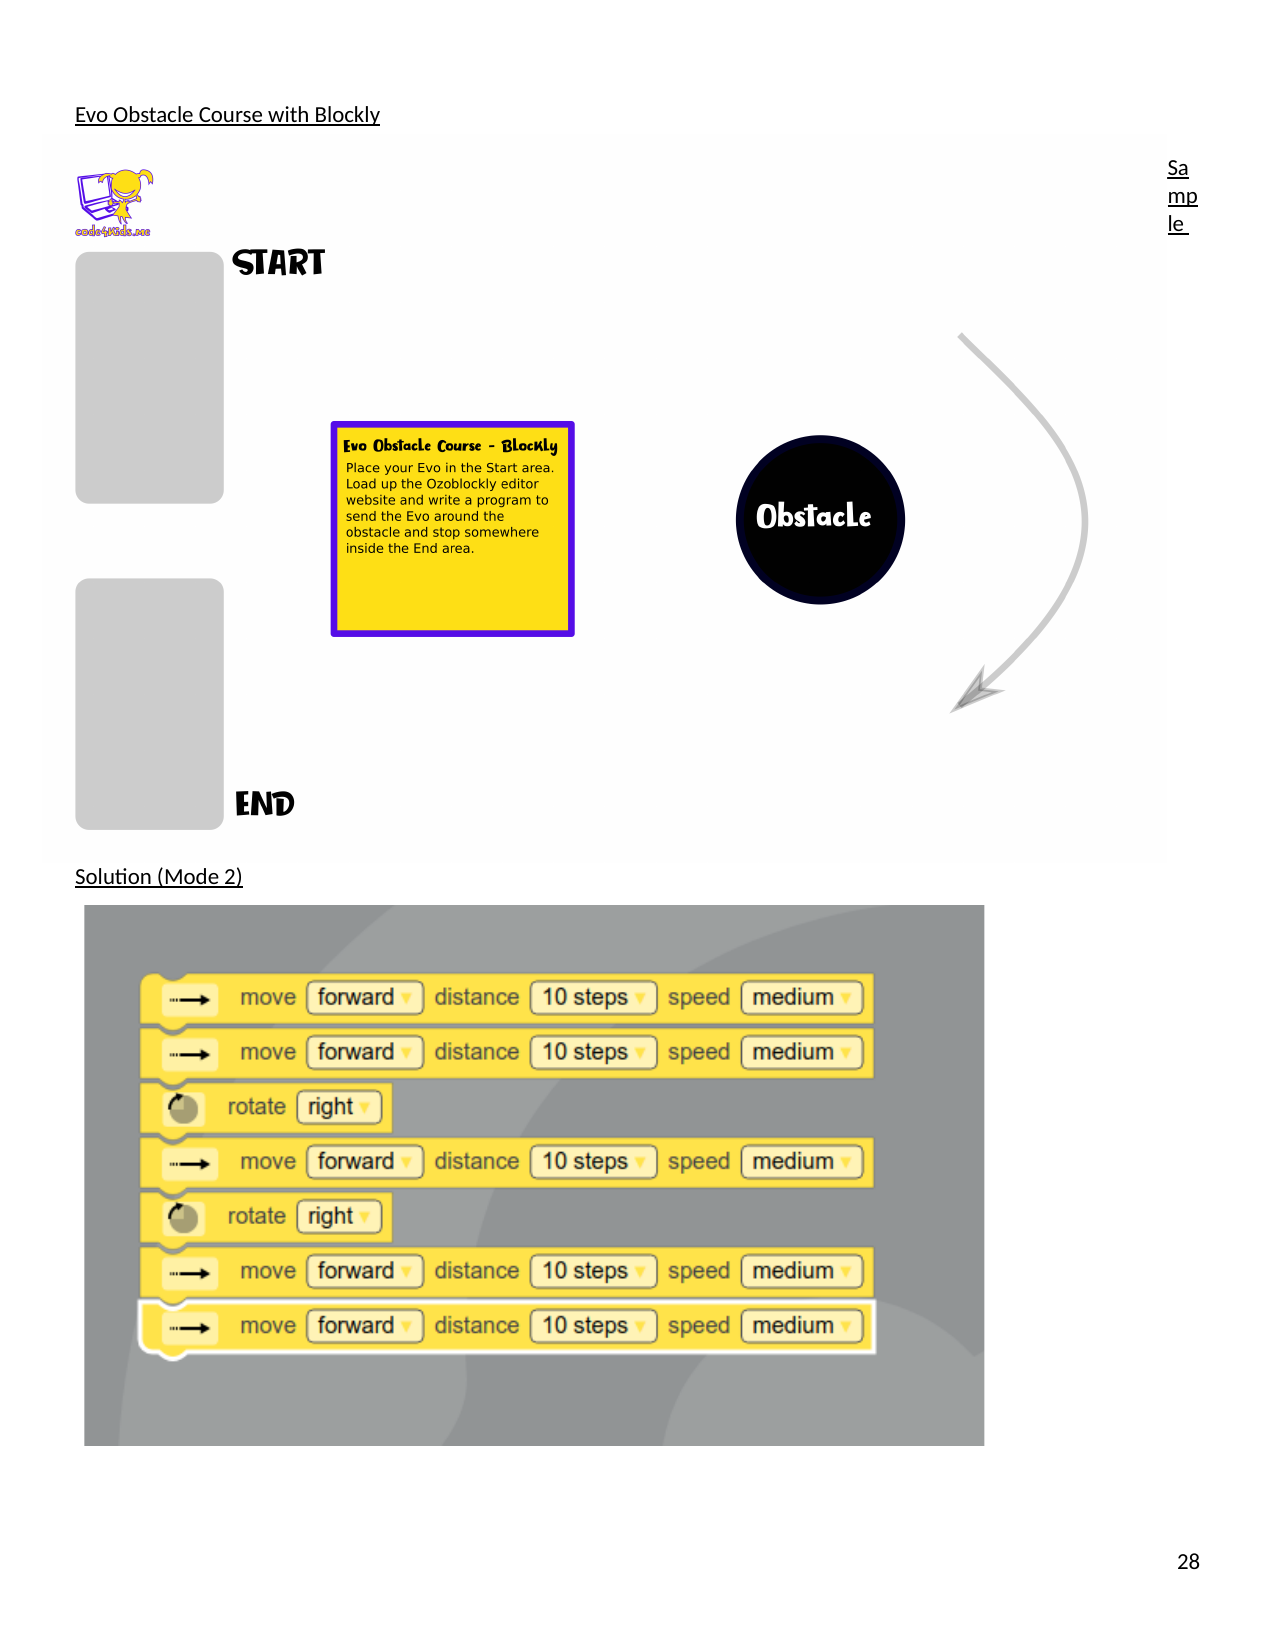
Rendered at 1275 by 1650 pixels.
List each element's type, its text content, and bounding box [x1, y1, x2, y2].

subtitle Evo Obstacle Course with Blockly [75, 100, 1200, 128]
picture [42, 134, 1168, 863]
picture [84, 905, 985, 1446]
subtitle Sample Solution (Mode 2) [75, 153, 1200, 890]
